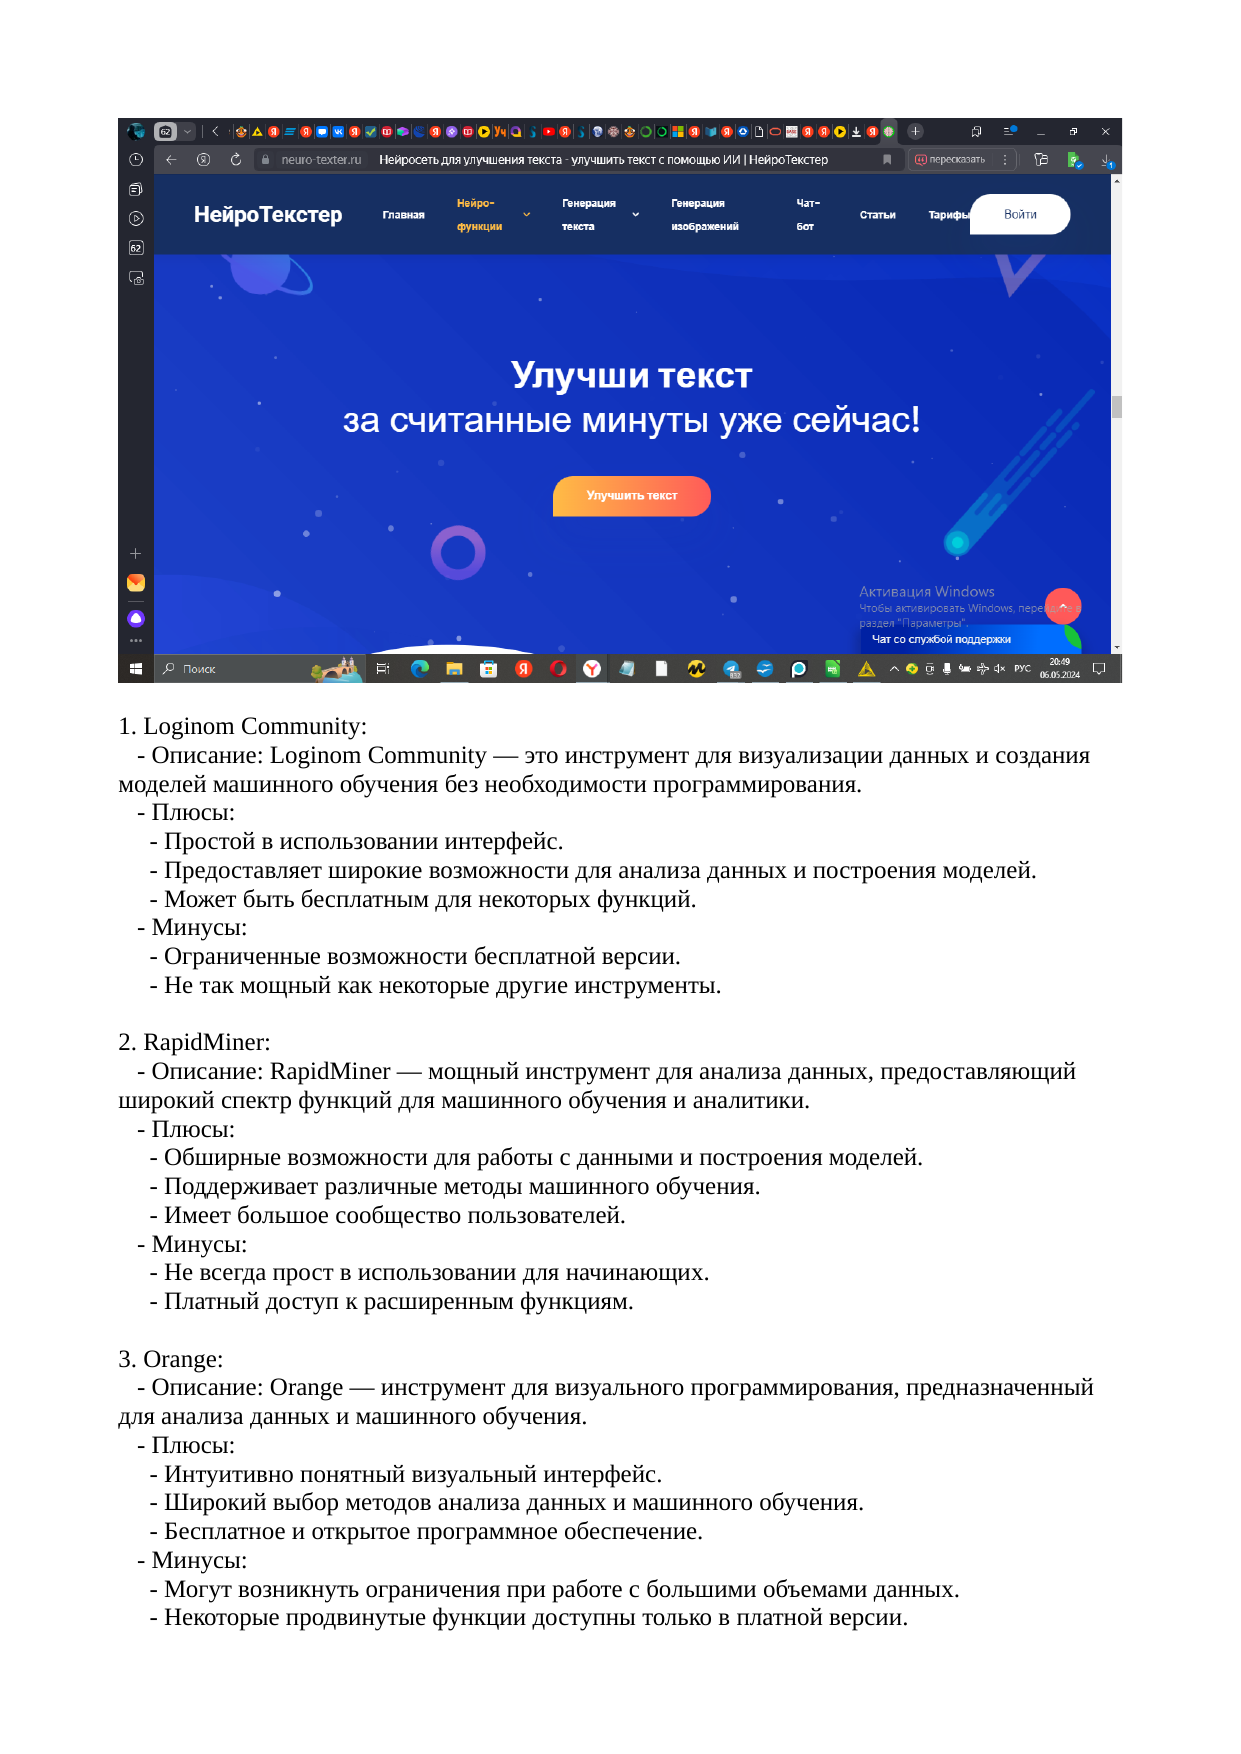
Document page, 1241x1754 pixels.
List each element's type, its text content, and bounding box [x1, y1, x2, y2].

text - Простой в использовании интерфейс. [118, 826, 1122, 855]
text 2. RapidMiner: [118, 1027, 1122, 1056]
text - Поддерживает различные методы машинного обучения. [118, 1171, 1122, 1200]
text - Минусы: [118, 1229, 1122, 1257]
text - Плюсы: [118, 1430, 1122, 1459]
picture [118, 118, 1123, 683]
text - Плюсы: [118, 1114, 1122, 1142]
text - Не так мощный как некоторые другие инструменты. [118, 970, 1122, 999]
text - Некоторые продвинутые функции доступны только в платной версии. [118, 1602, 1122, 1631]
text - Бесплатное и открытое программное обеспечение. [118, 1516, 1122, 1545]
text - Могут возникнуть ограничения при работе с большими объемами данных. [118, 1574, 1122, 1602]
text - Описание: RapidMiner — мощный инструмент для анализа данных, предоставляющий широкий спектр функций для машинного обучения и аналитики. [118, 1056, 1122, 1114]
text - Минусы: [118, 912, 1122, 941]
text - Описание: Loginom Community — это инструмент для визуализации данных и создания моделей машинного обучения без необходимости программирования. [118, 740, 1122, 797]
text - Предоставляет широкие возможности для анализа данных и построения моделей. [118, 855, 1122, 884]
text - Ограниченные возможности бесплатной версии. [118, 941, 1122, 970]
text - Широкий выбор методов анализа данных и машинного обучения. [118, 1487, 1122, 1516]
text - Имеет большое сообщество пользователей. [118, 1200, 1122, 1229]
text 1. Loginom Community: [118, 711, 1122, 740]
text - Описание: Orange — инструмент для визуального программирования, предназначенный для анализа данных и машинного обучения. [118, 1372, 1122, 1430]
text - Не всегда прост в использовании для начинающих. [118, 1257, 1122, 1286]
text - Интуитивно понятный визуальный интерфейс. [118, 1459, 1122, 1487]
text - Может быть бесплатным для некоторых функций. [118, 884, 1122, 912]
text - Плюсы: [118, 797, 1122, 826]
text - Обширные возможности для работы с данными и построения моделей. [118, 1142, 1122, 1171]
text - Минусы: [118, 1545, 1122, 1574]
text 3. Orange: [118, 1344, 1122, 1372]
text - Платный доступ к расширенным функциям. [118, 1286, 1122, 1315]
